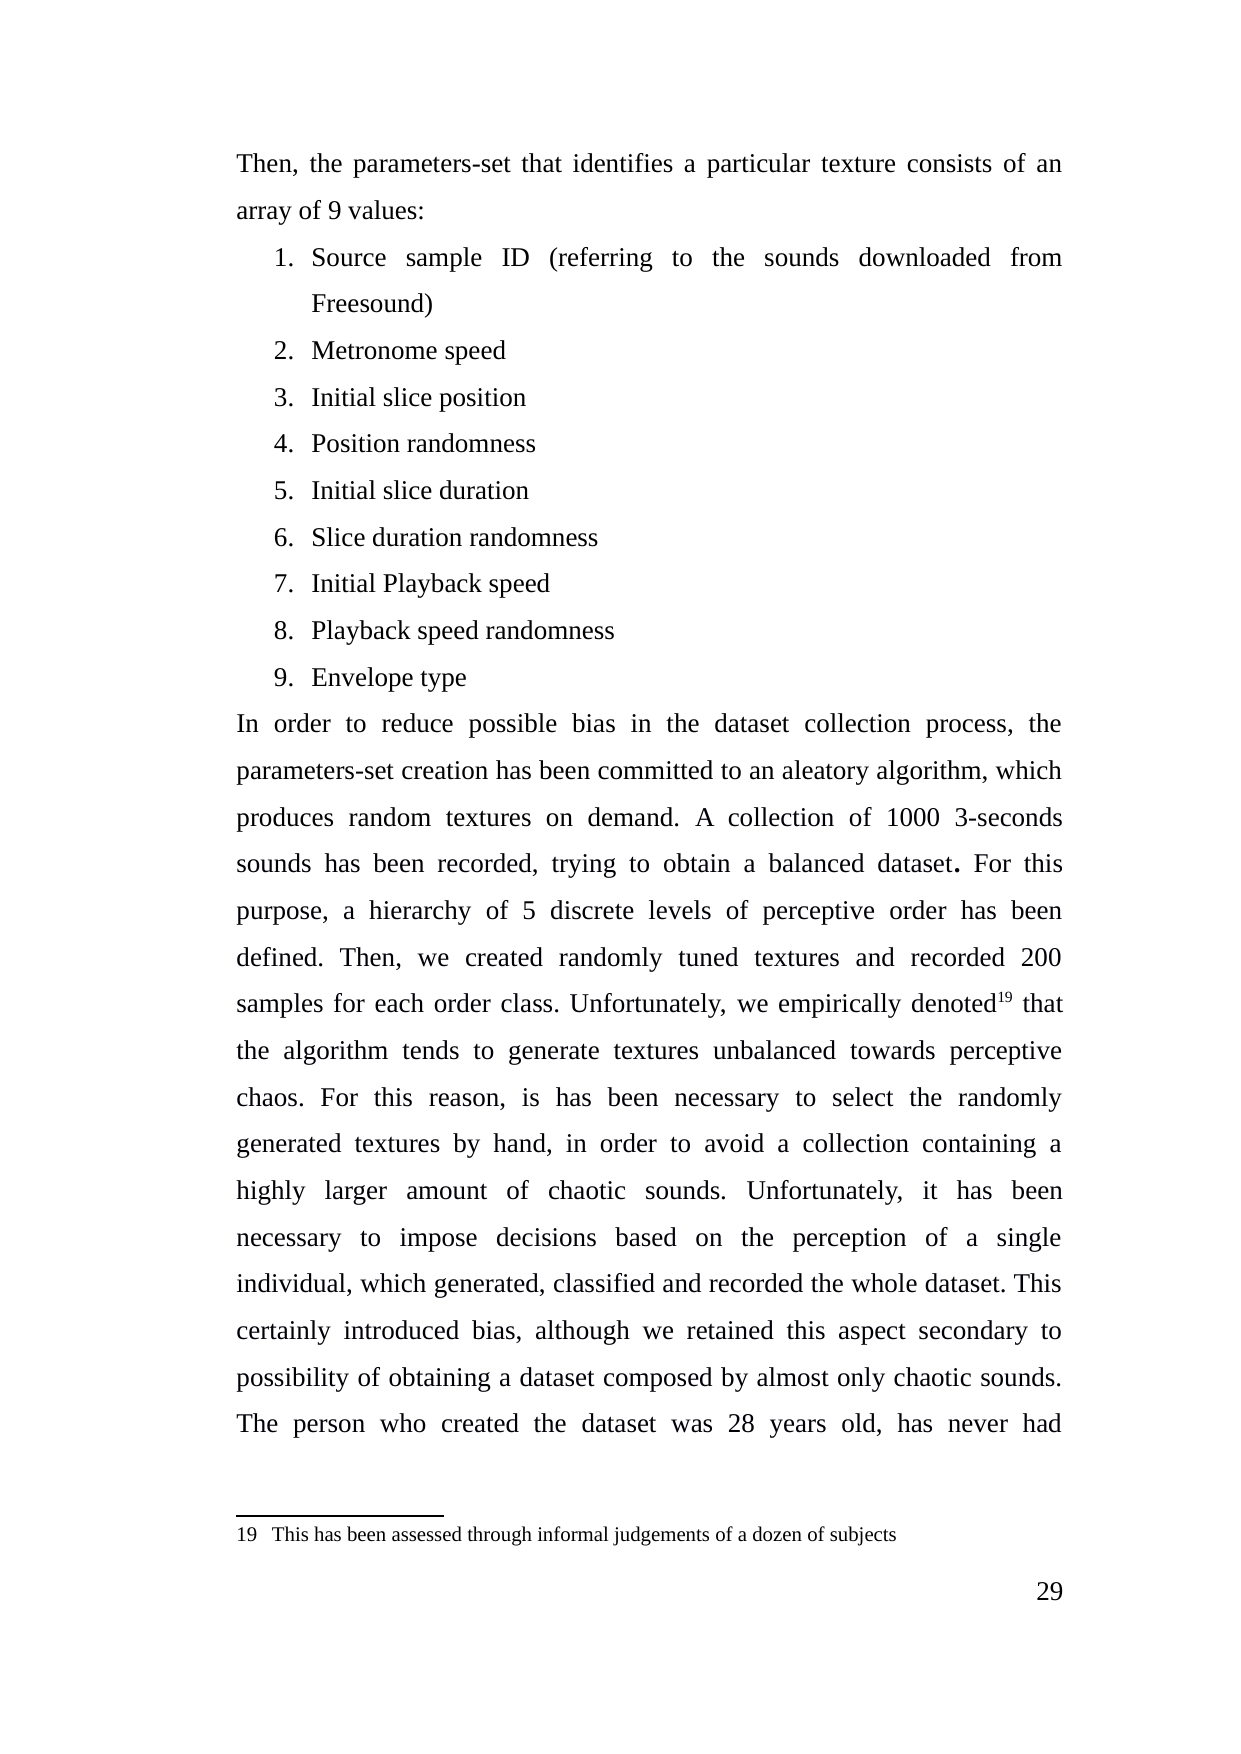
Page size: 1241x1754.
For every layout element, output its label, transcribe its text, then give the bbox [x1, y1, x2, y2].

list Initial slice position [274, 381, 1063, 412]
list Position randomness [274, 428, 1063, 459]
list Source sample ID (referring to the sounds downloaded from Freesound) [274, 241, 1063, 319]
list Metronome speed [274, 334, 1063, 365]
list Envelope type [274, 661, 1063, 692]
text In order to reduce possible bias in the dataset collection process, the parameters-set creation has been committed to an aleatory algorithm, which produces random textures on demand. A collection of 1000 3-seconds sounds has been recorded, trying to obtain a balanced dataset. For this purpose, a hierarchy of 5 discrete levels of perceptive order has been defined. Then, we created randomly tuned textures and recorded 200 samples for each order class. Unfortunately, we empirically denoted that the algorithm tends to generate textures unbalanced towards perceptive chaos. For this reason, is has been necessary to select the randomly generated textures by hand, in order to avoid a collection containing a highly larger amount of chaotic sounds. Unfortunately, it has been necessary to impose decisions based on the perception of a single individual, which generated, classified and recorded the whole dataset. This certainly introduced bias, although we retained this aspect secondary to possibility of obtaining a dataset composed by almost only chaotic sounds. The person who created the dataset was 28 years old, has never had [236, 708, 1063, 1439]
text Then, the parameters-set that identifies a particular texture consists of an array of 9 values: [236, 148, 1063, 225]
list Playback speed randomness [274, 614, 1063, 645]
text This has been assessed through informal judgements of a dozen of subjects [236, 1522, 1063, 1546]
list Initial slice duration [274, 474, 1063, 505]
list Initial Playback speed [274, 568, 1063, 599]
list Slice duration randomness [274, 521, 1063, 552]
